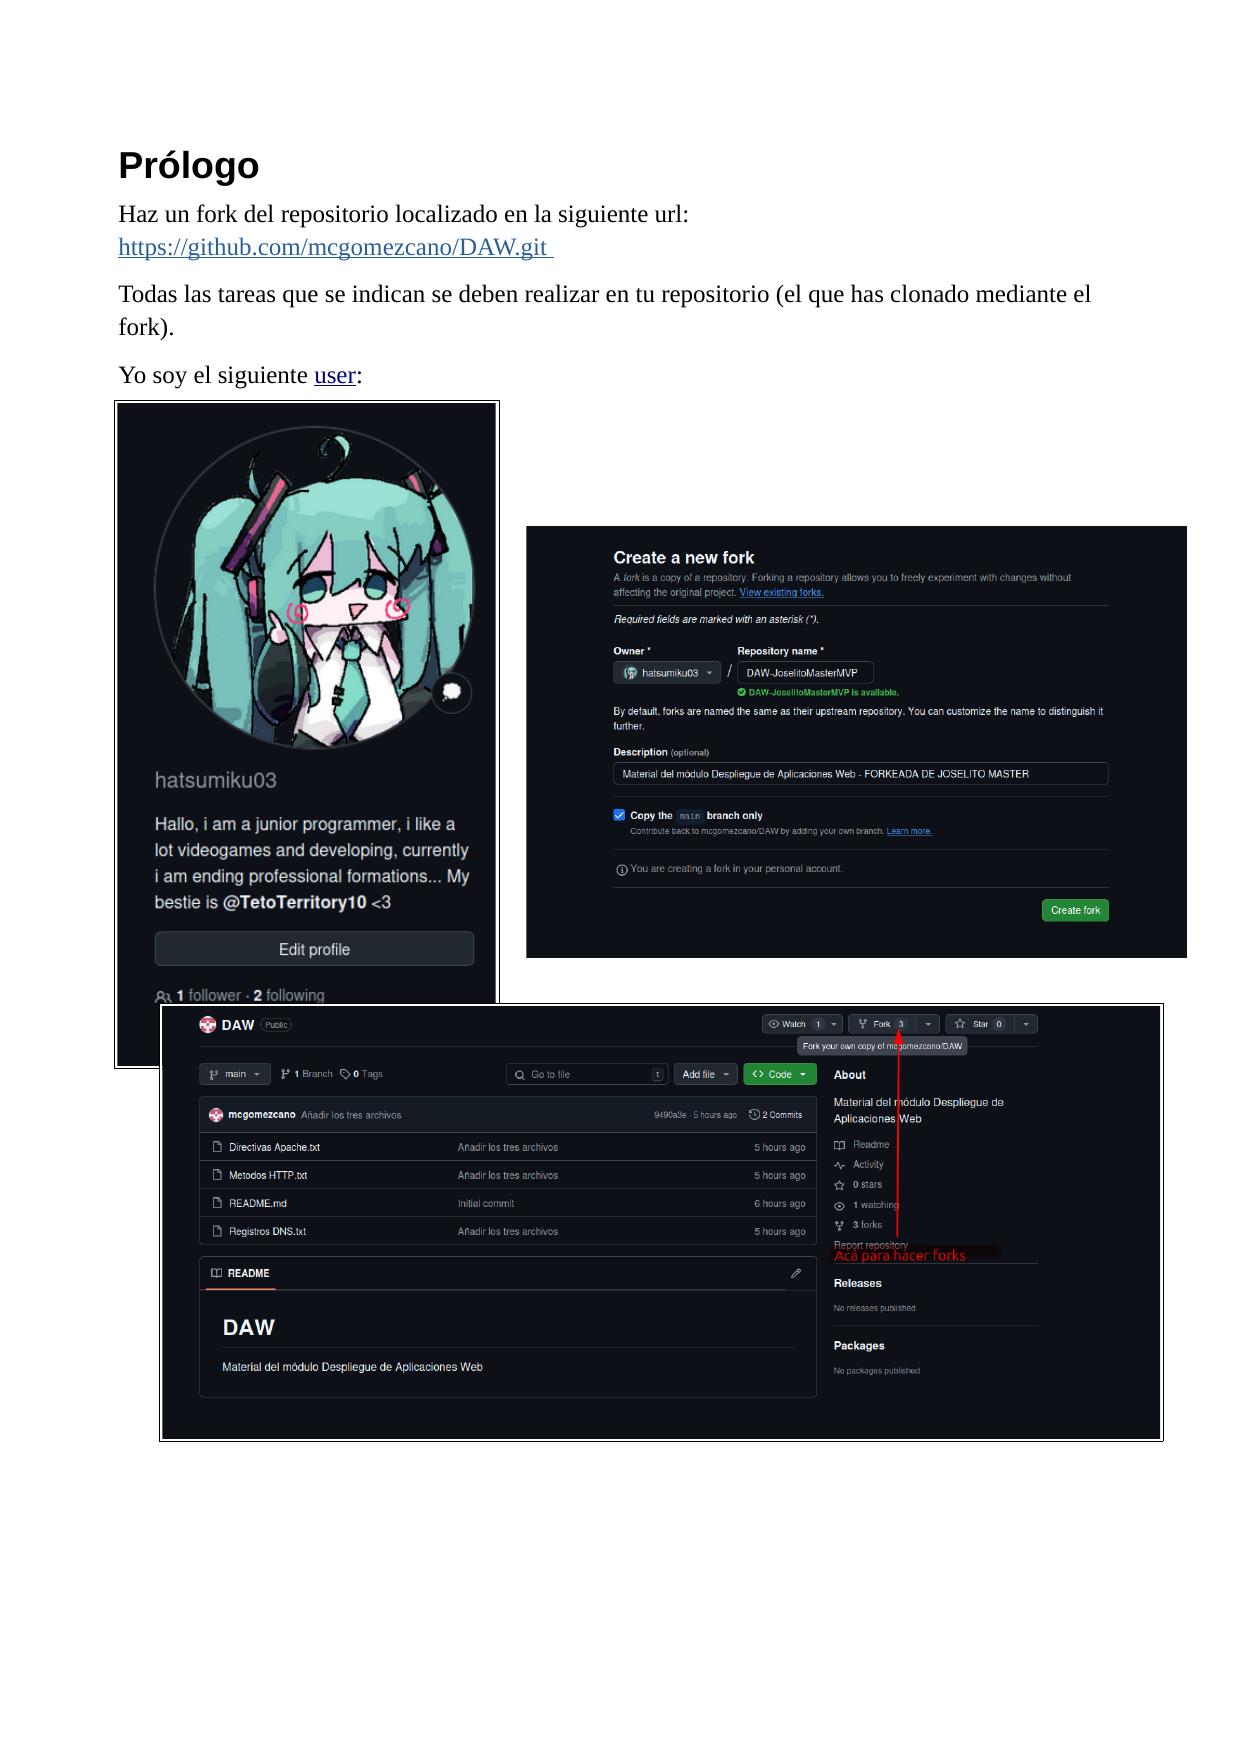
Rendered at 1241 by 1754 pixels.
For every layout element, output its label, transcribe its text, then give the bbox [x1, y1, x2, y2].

subtitle Prólogo [118, 143, 1122, 186]
text Todas las tareas que se indican se deben realizar en tu repositorio (el que has clonado mediante el fork). [118, 279, 1122, 341]
text Yo soy el siguiente user: [118, 360, 1122, 422]
picture [117, 403, 496, 1066]
picture [162, 1006, 1160, 1439]
text Haz un fork del repositorio localizado en la siguiente url: https://github.com/mcgomezcano/DAW.git [118, 199, 1122, 261]
picture [526, 526, 1187, 958]
text [160, 1004, 1163, 1441]
text [115, 401, 499, 1068]
